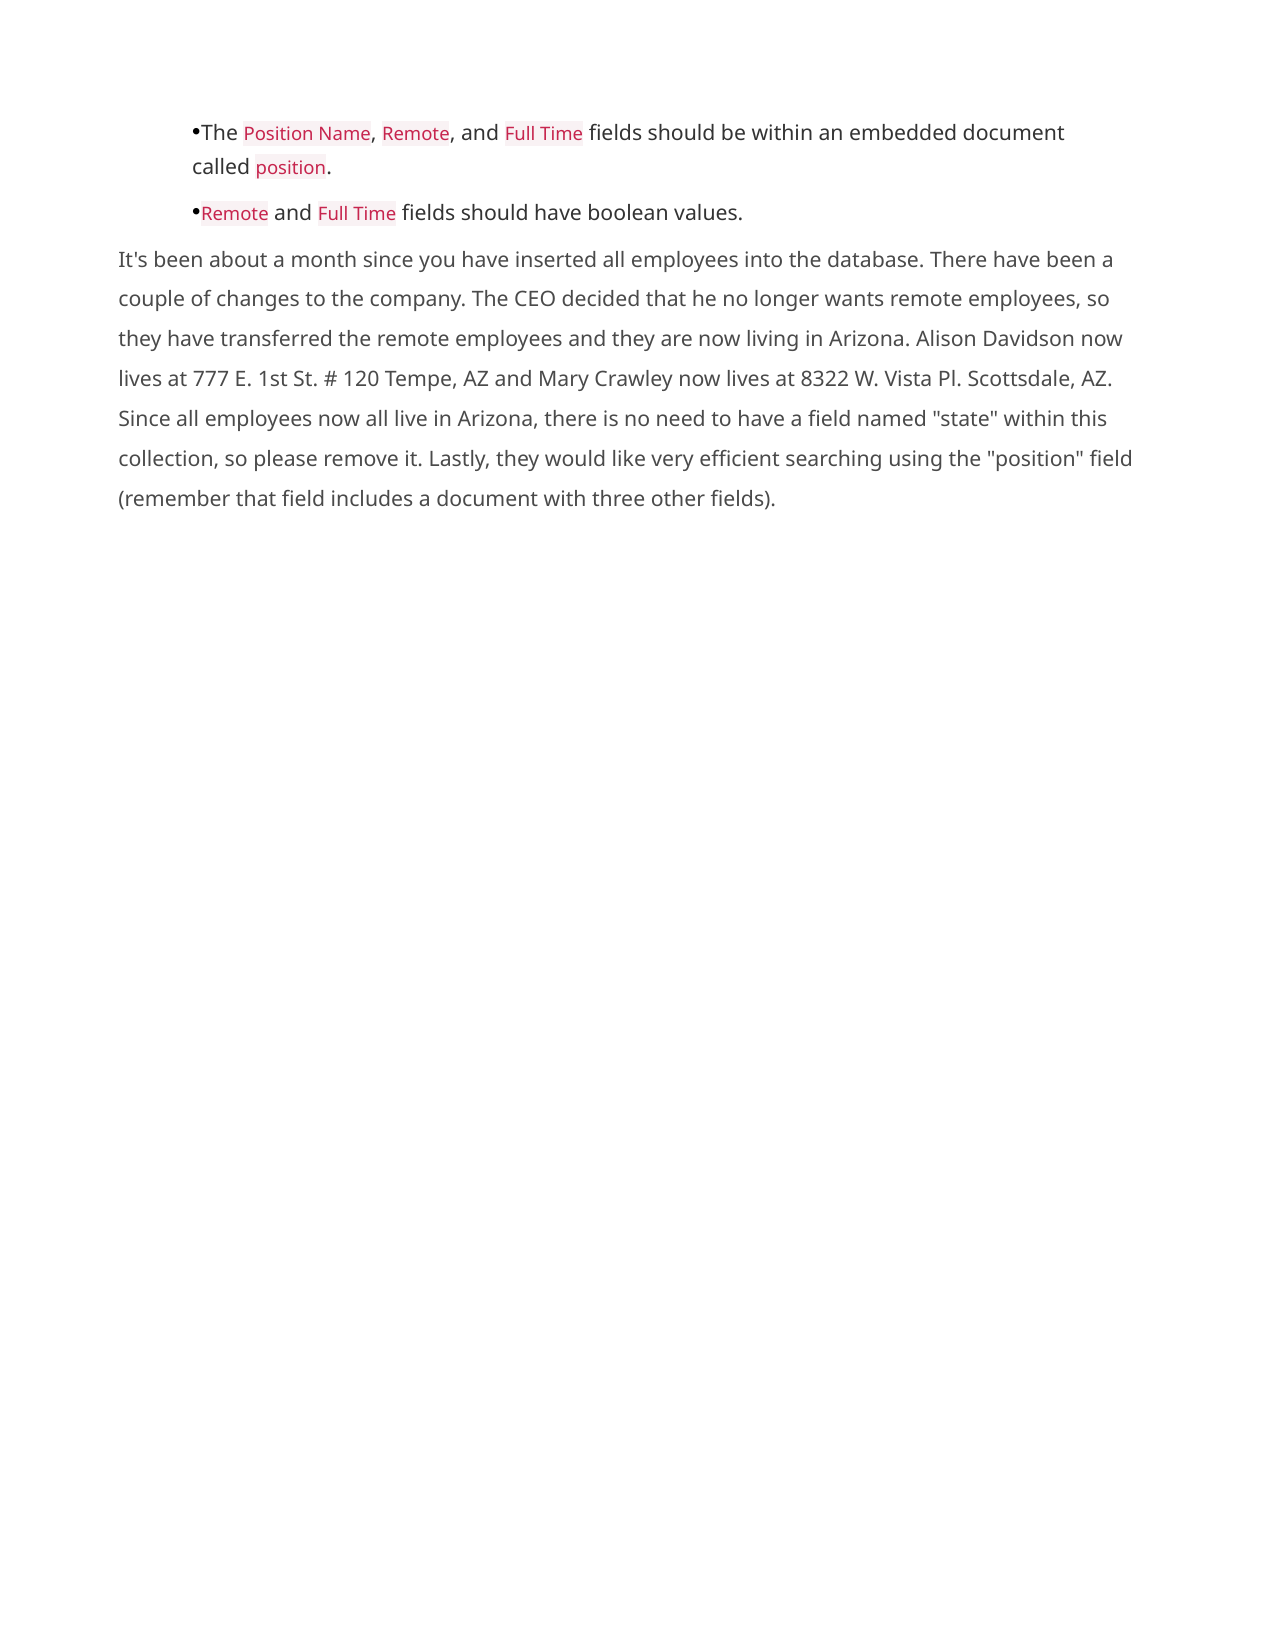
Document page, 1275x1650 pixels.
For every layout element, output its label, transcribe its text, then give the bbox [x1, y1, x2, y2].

list The Position Name, Remote, and Full Time fields should be within an embedded document called position. [118, 118, 1157, 180]
list Remote and Full Time fields should have boolean values. [118, 198, 1157, 227]
text It's been about a month since you have inserted all employees into the database. There have been a couple of changes to the company. The CEO decided that he no longer wants remote employees, so they have transferred the remote employees and they are now living in Arizona. Alison Davidson now lives at 777 E. 1st St. # 120 Tempe, AZ and Mary Crawley now lives at 8322 W. Vista Pl. Scottsdale, AZ. Since all employees now all live in Arizona, there is no need to have a field named "state" within this collection, so please remove it. Lastly, they would like very efficient searching using the "position" field (remember that field includes a document with three other fields). [118, 244, 1157, 513]
